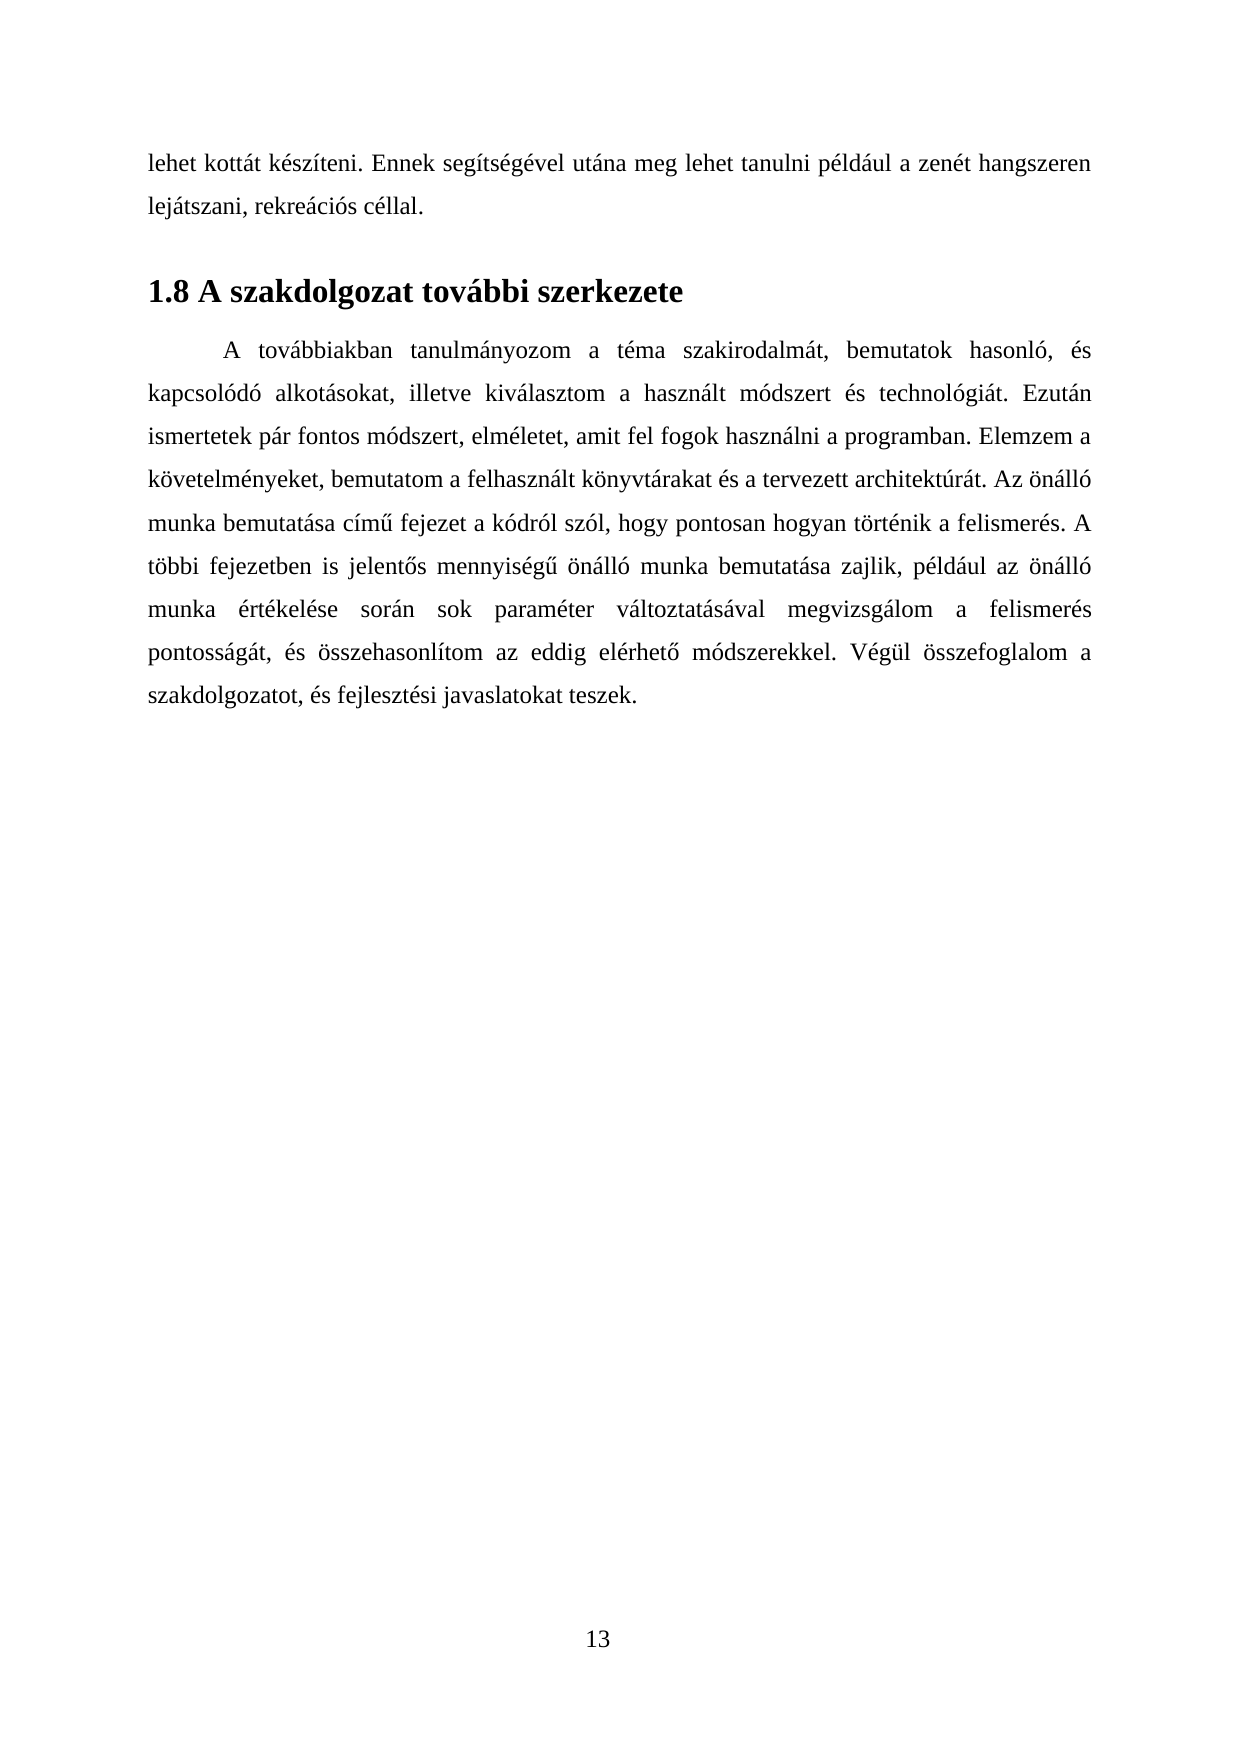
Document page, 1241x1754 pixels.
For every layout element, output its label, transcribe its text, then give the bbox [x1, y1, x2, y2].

text A továbbiakban tanulmányozom a téma szakirodalmát, bemutatok hasonló, és kapcsolódó alkotásokat, illetve kiválasztom a használt módszert és technológiát. Ezután ismertetek pár fontos módszert, elméletet, amit fel fogok használni a programban. Elemzem a követelményeket, bemutatom a felhasznált könyvtárakat és a tervezett architektúrát. Az önálló munka bemutatása című fejezet a kódról szól, hogy pontosan hogyan történik a felismerés. A többi fejezetben is jelentős mennyiségű önálló munka bemutatása zajlik, például az önálló munka értékelése során sok paraméter változtatásával megvizsgálom a felismerés pontosságát, és összehasonlítom az eddig elérhető módszerekkel. Végül összefoglalom a szakdolgozatot, és fejlesztési javaslatokat teszek. [148, 335, 1092, 709]
subtitle A szakdolgozat további szerkezete [148, 271, 1092, 310]
text lehet kottát készíteni. Ennek segítségével utána meg lehet tanulni például a zenét hangszeren lejátszani, rekreációs céllal. [148, 148, 1092, 219]
